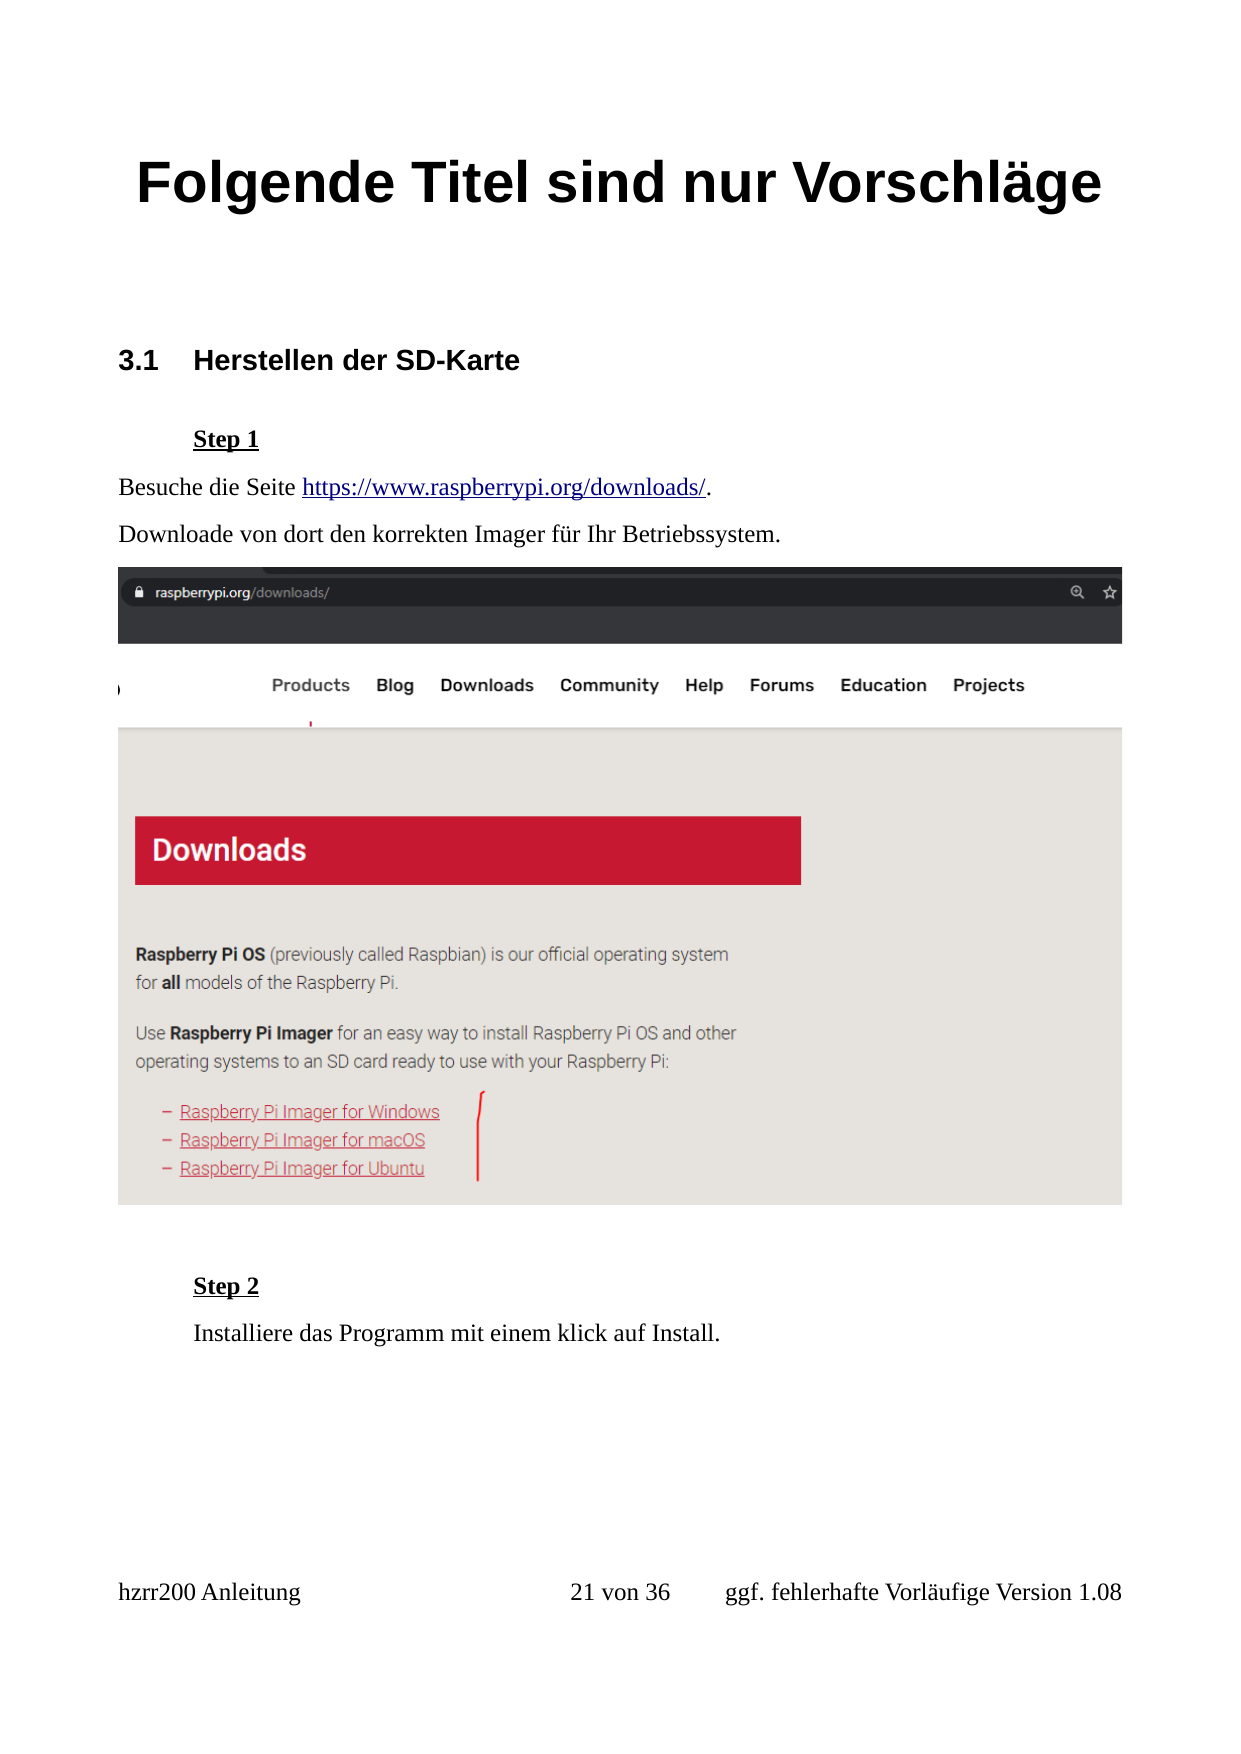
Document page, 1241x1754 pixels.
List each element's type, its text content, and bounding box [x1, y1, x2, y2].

picture [118, 567, 1123, 1205]
subtitle Herstellen der SD-Karte [118, 343, 1122, 377]
text Installiere das Programm mit einem klick auf Install. [118, 1318, 1122, 1347]
text Step 2 [118, 1271, 1122, 1299]
text Besuche die Seite https://www.raspberrypi.org/downloads/. [118, 472, 1122, 501]
title Folgende Titel sind nur Vorschläge [118, 148, 1122, 215]
text Step 1 [118, 424, 1122, 453]
text Downloade von dort den korrekten Imager für Ihr Betriebssystem. [118, 519, 1122, 548]
